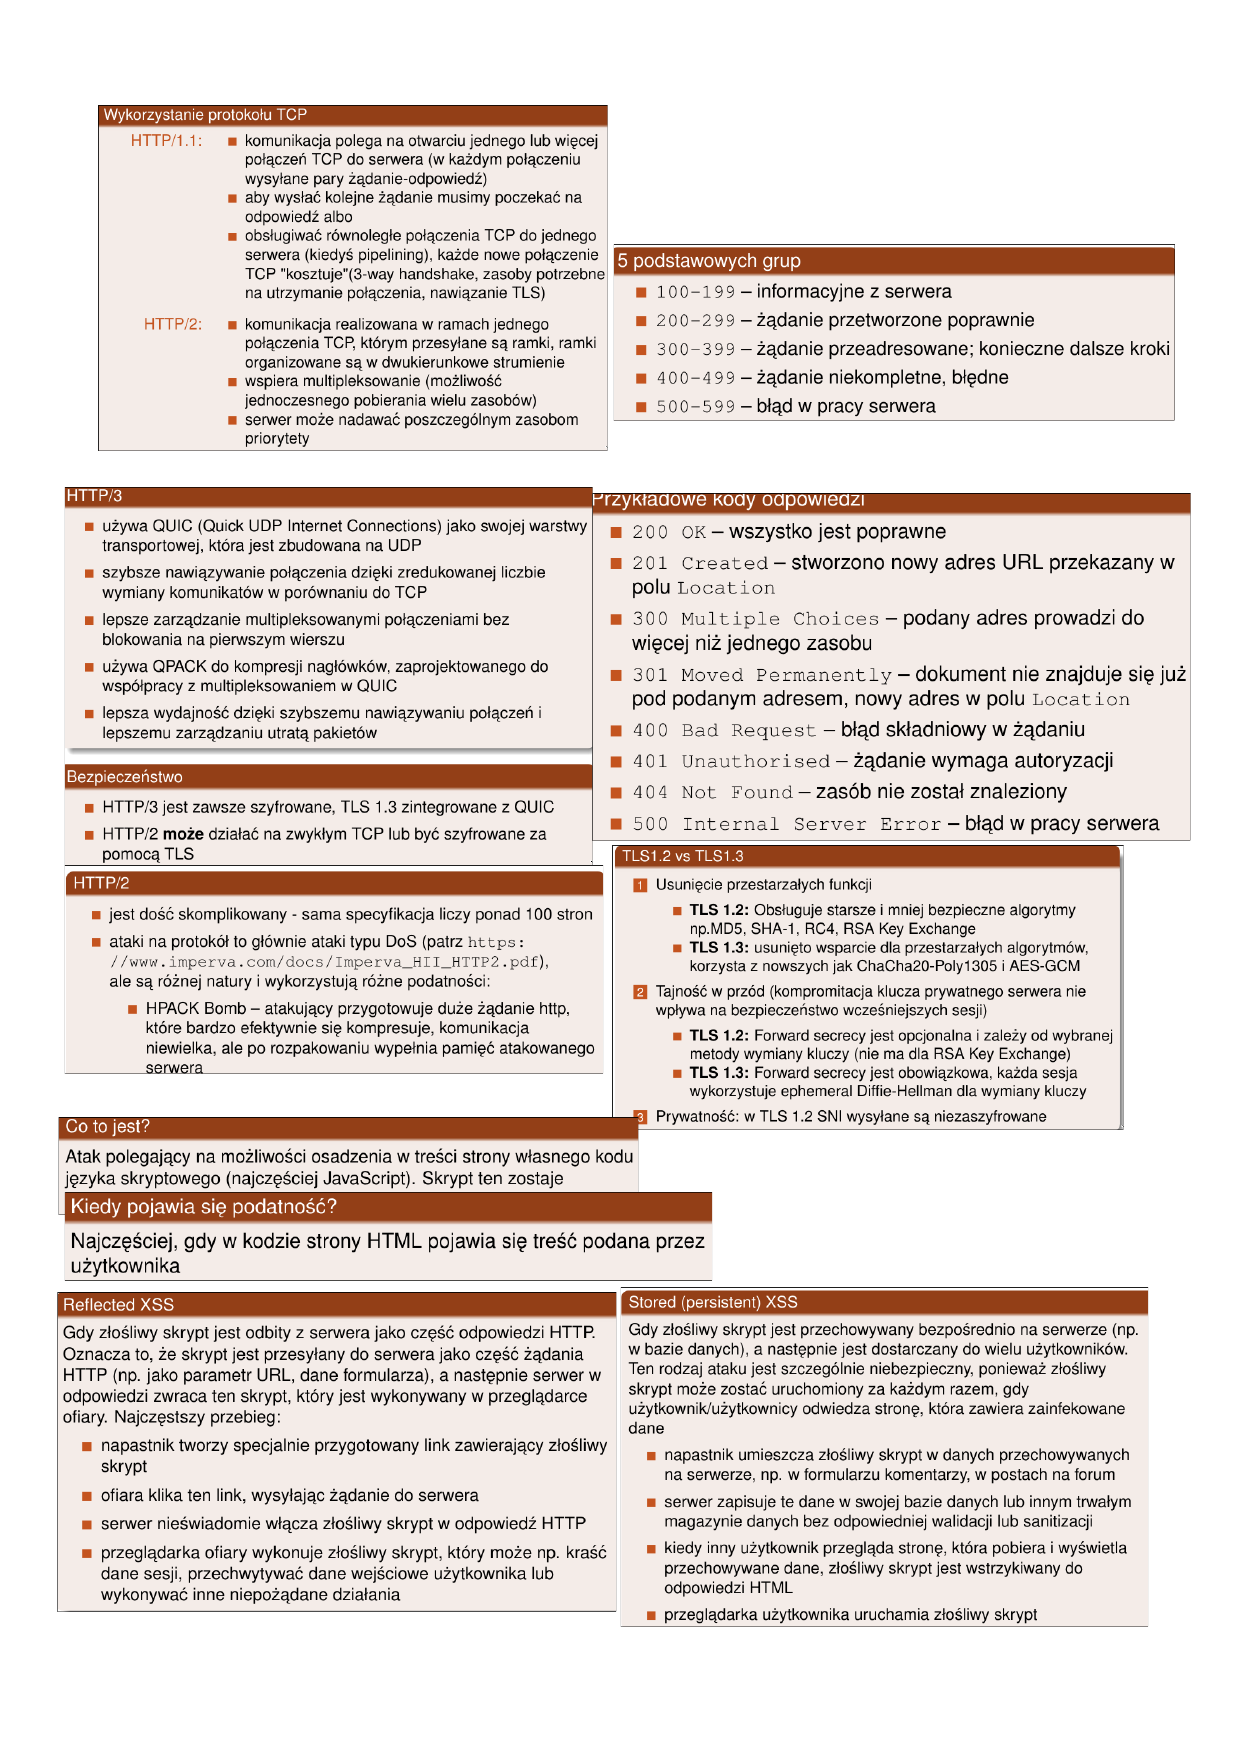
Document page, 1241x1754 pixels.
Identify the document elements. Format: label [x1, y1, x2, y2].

picture [620, 1287, 1149, 1627]
picture [64, 487, 1191, 1074]
picture [58, 845, 1124, 1281]
picture [613, 244, 1175, 421]
picture [57, 1292, 617, 1612]
picture [98, 105, 608, 451]
